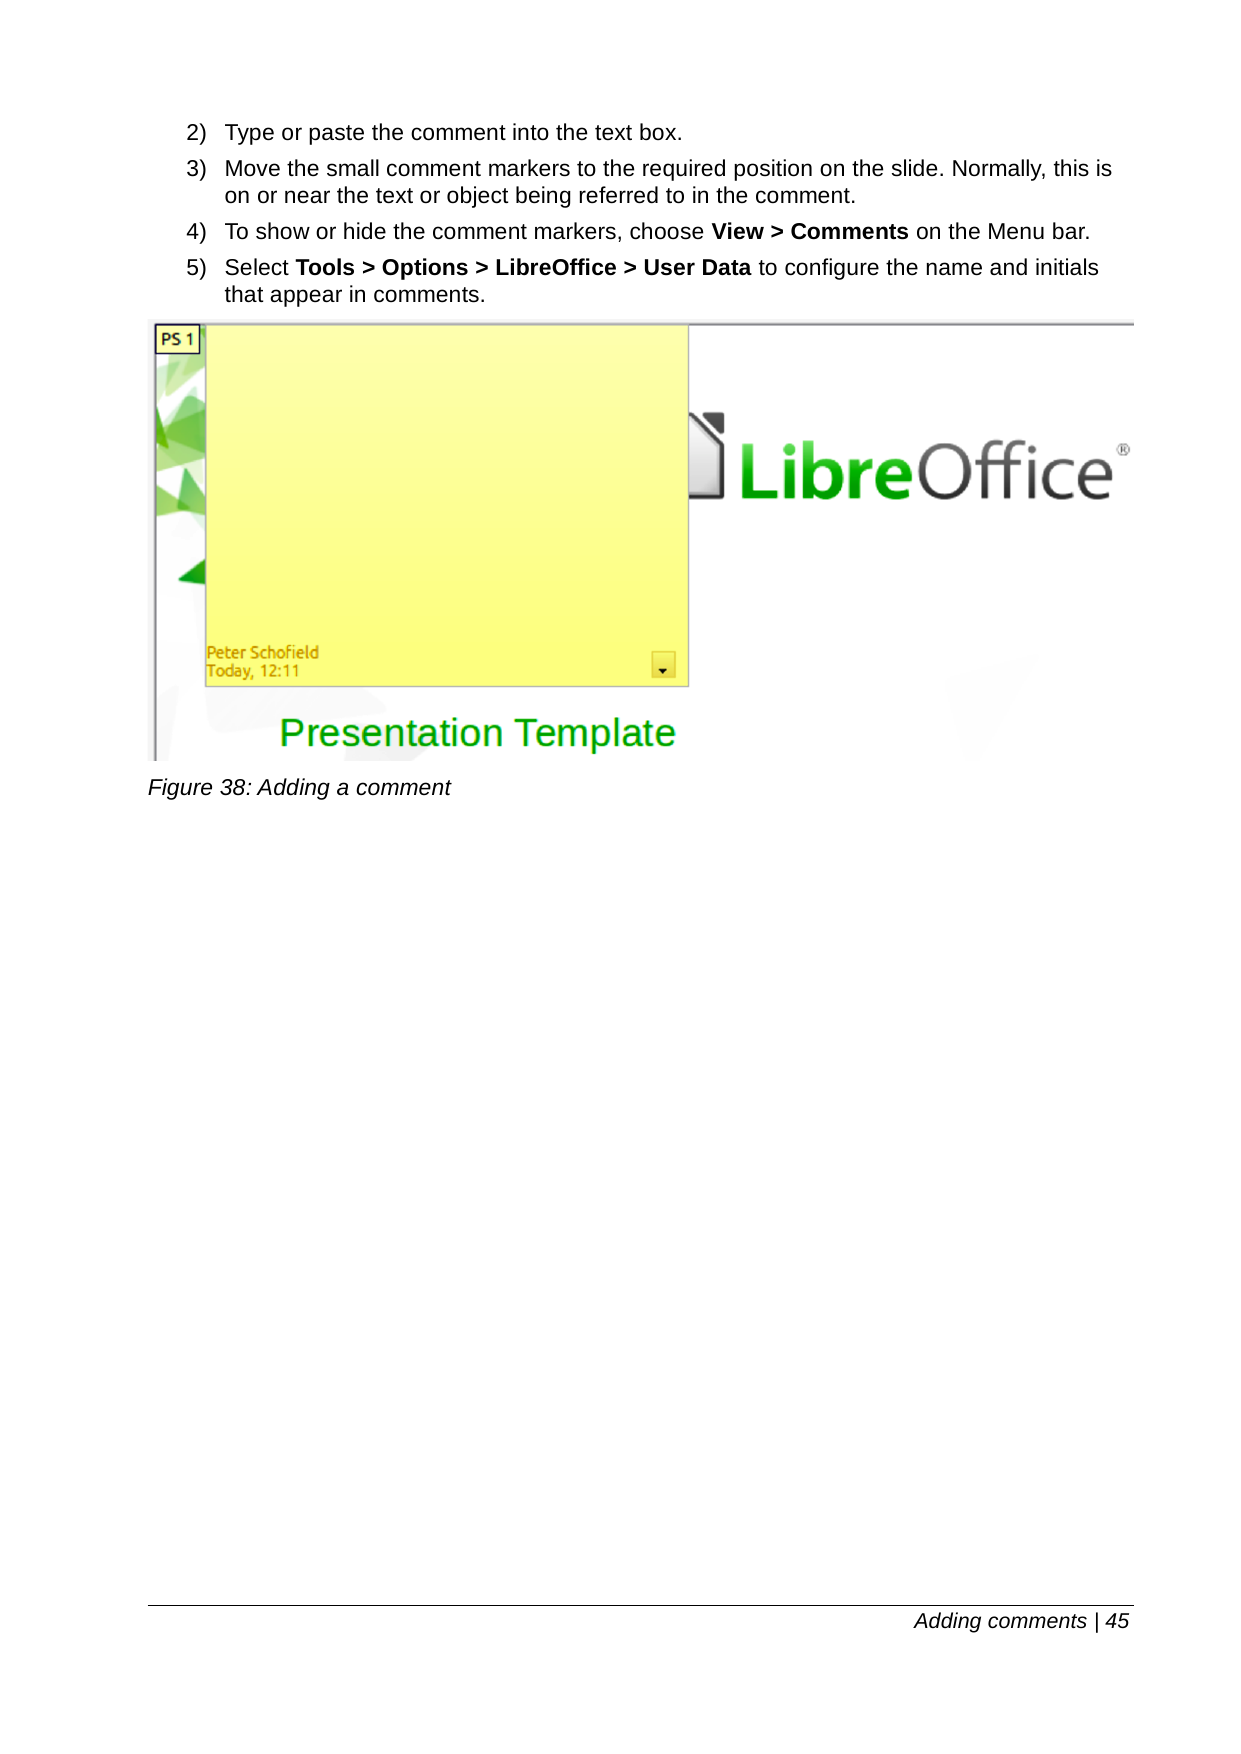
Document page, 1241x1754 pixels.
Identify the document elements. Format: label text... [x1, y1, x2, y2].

list Move the small comment markers to the required position on the slide. Normally, this is on or near the text or object being referred to in the comment. [207, 154, 1134, 208]
list Select Tools > Options > LibreOffice > User Data to configure the name and initials that appear in comments. [207, 253, 1134, 307]
list Type or paste the comment into the text box. [207, 118, 1134, 145]
picture [147, 319, 1134, 761]
text Figure 38: Adding a comment [148, 773, 1134, 800]
list To show or hide the comment markers, choose View > Comments on the Menu bar. [207, 217, 1134, 244]
